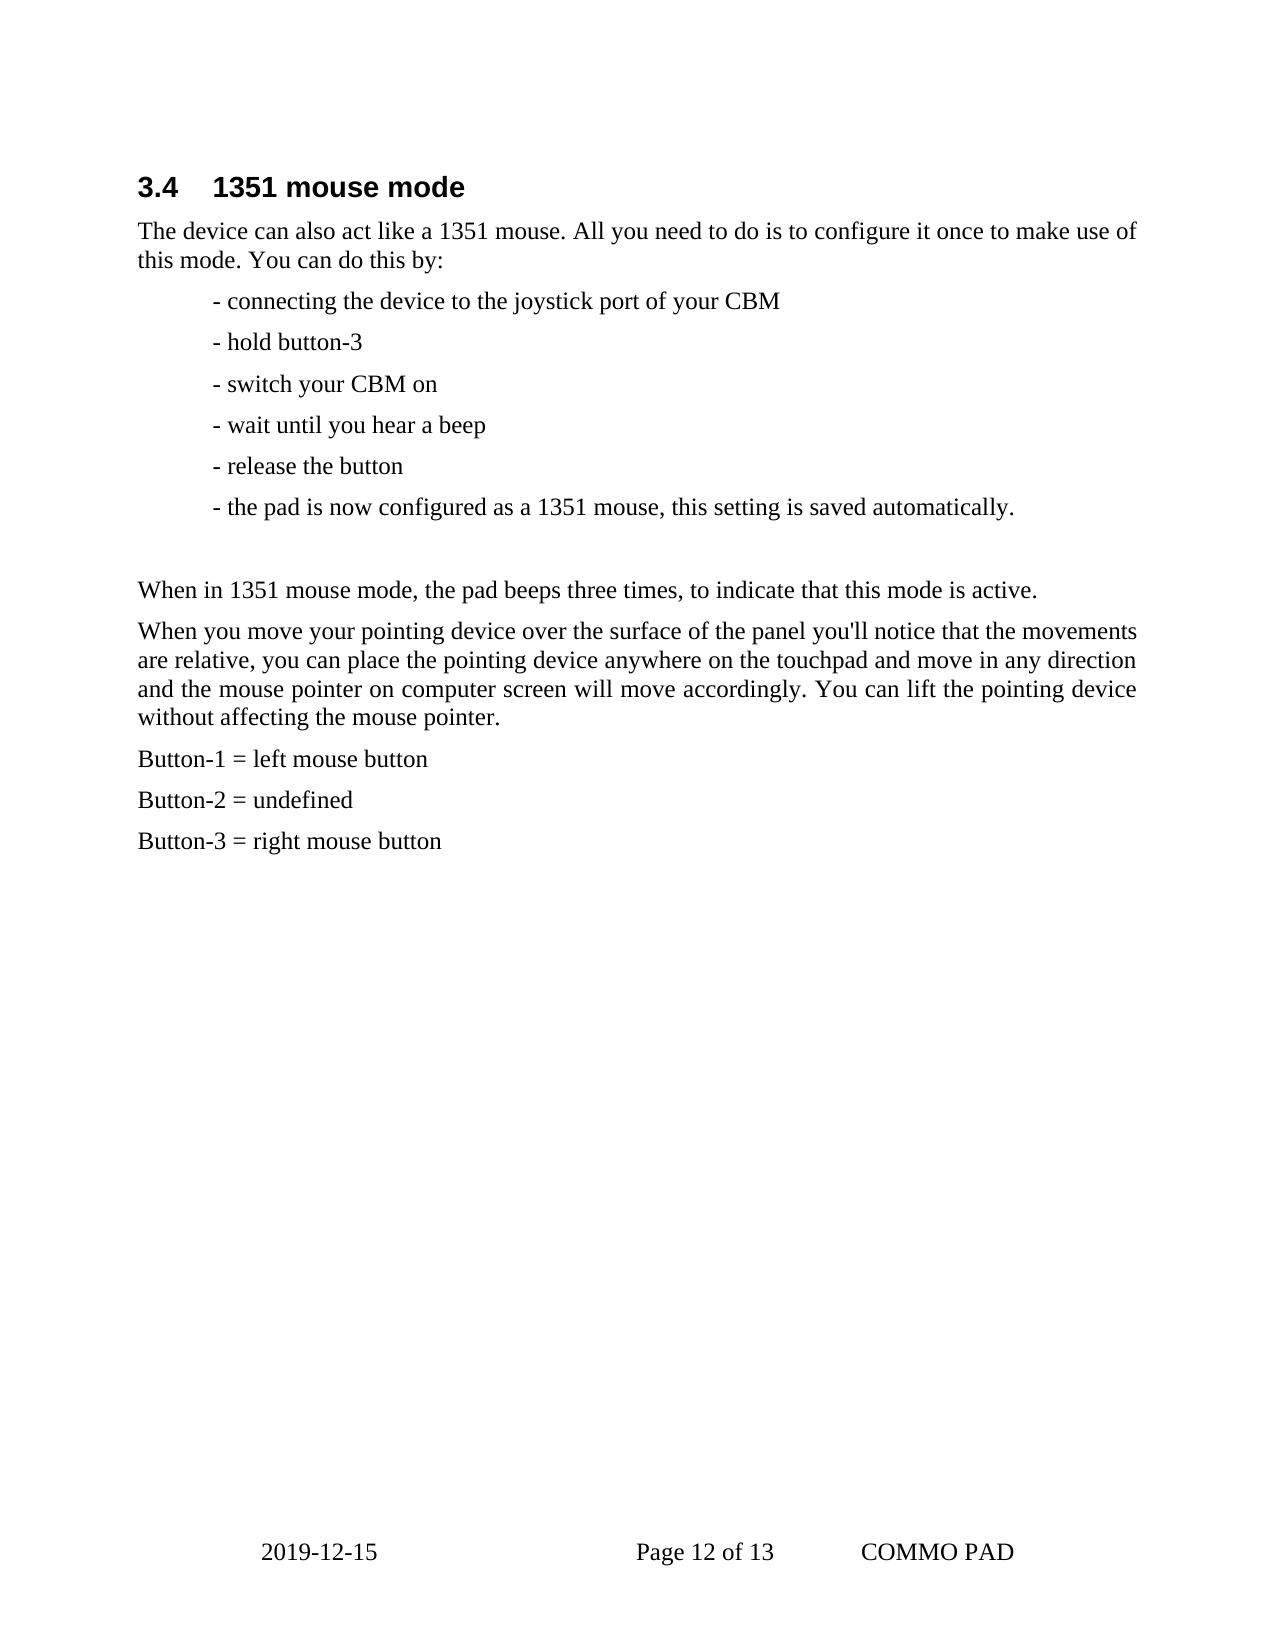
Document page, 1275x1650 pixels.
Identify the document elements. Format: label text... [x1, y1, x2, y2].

text Button-3 = right mouse button [137, 826, 1138, 855]
text The device can also act like a 1351 mouse. All you need to do is to configure it once to make use of this mode. You can do this by: [137, 216, 1138, 274]
text Button-1 = left mouse button [137, 744, 1138, 772]
text When in 1351 mouse mode, the pad beeps three times, to indicate that this mode is active. [137, 575, 1138, 604]
text - connecting the device to the joystick port of your CBM [137, 286, 1138, 315]
text Button-2 = undefined [137, 785, 1138, 814]
text - the pad is now configured as a 1351 mouse, this setting is saved automatically. [137, 492, 1138, 521]
text - hold button-3 [137, 327, 1138, 356]
text - release the button [137, 451, 1138, 480]
text - switch your CBM on [137, 369, 1138, 397]
text - wait until you hear a beep [137, 410, 1138, 439]
subtitle 1351 mouse mode [137, 170, 1138, 204]
text When you move your pointing device over the surface of the panel you'll notice that the movements are relative, you can place the pointing device anywhere on the touchpad and move in any direction and the mouse pointer on computer screen will move accordingly. You can lift the pointing device without affecting the mouse pointer. [137, 616, 1138, 731]
